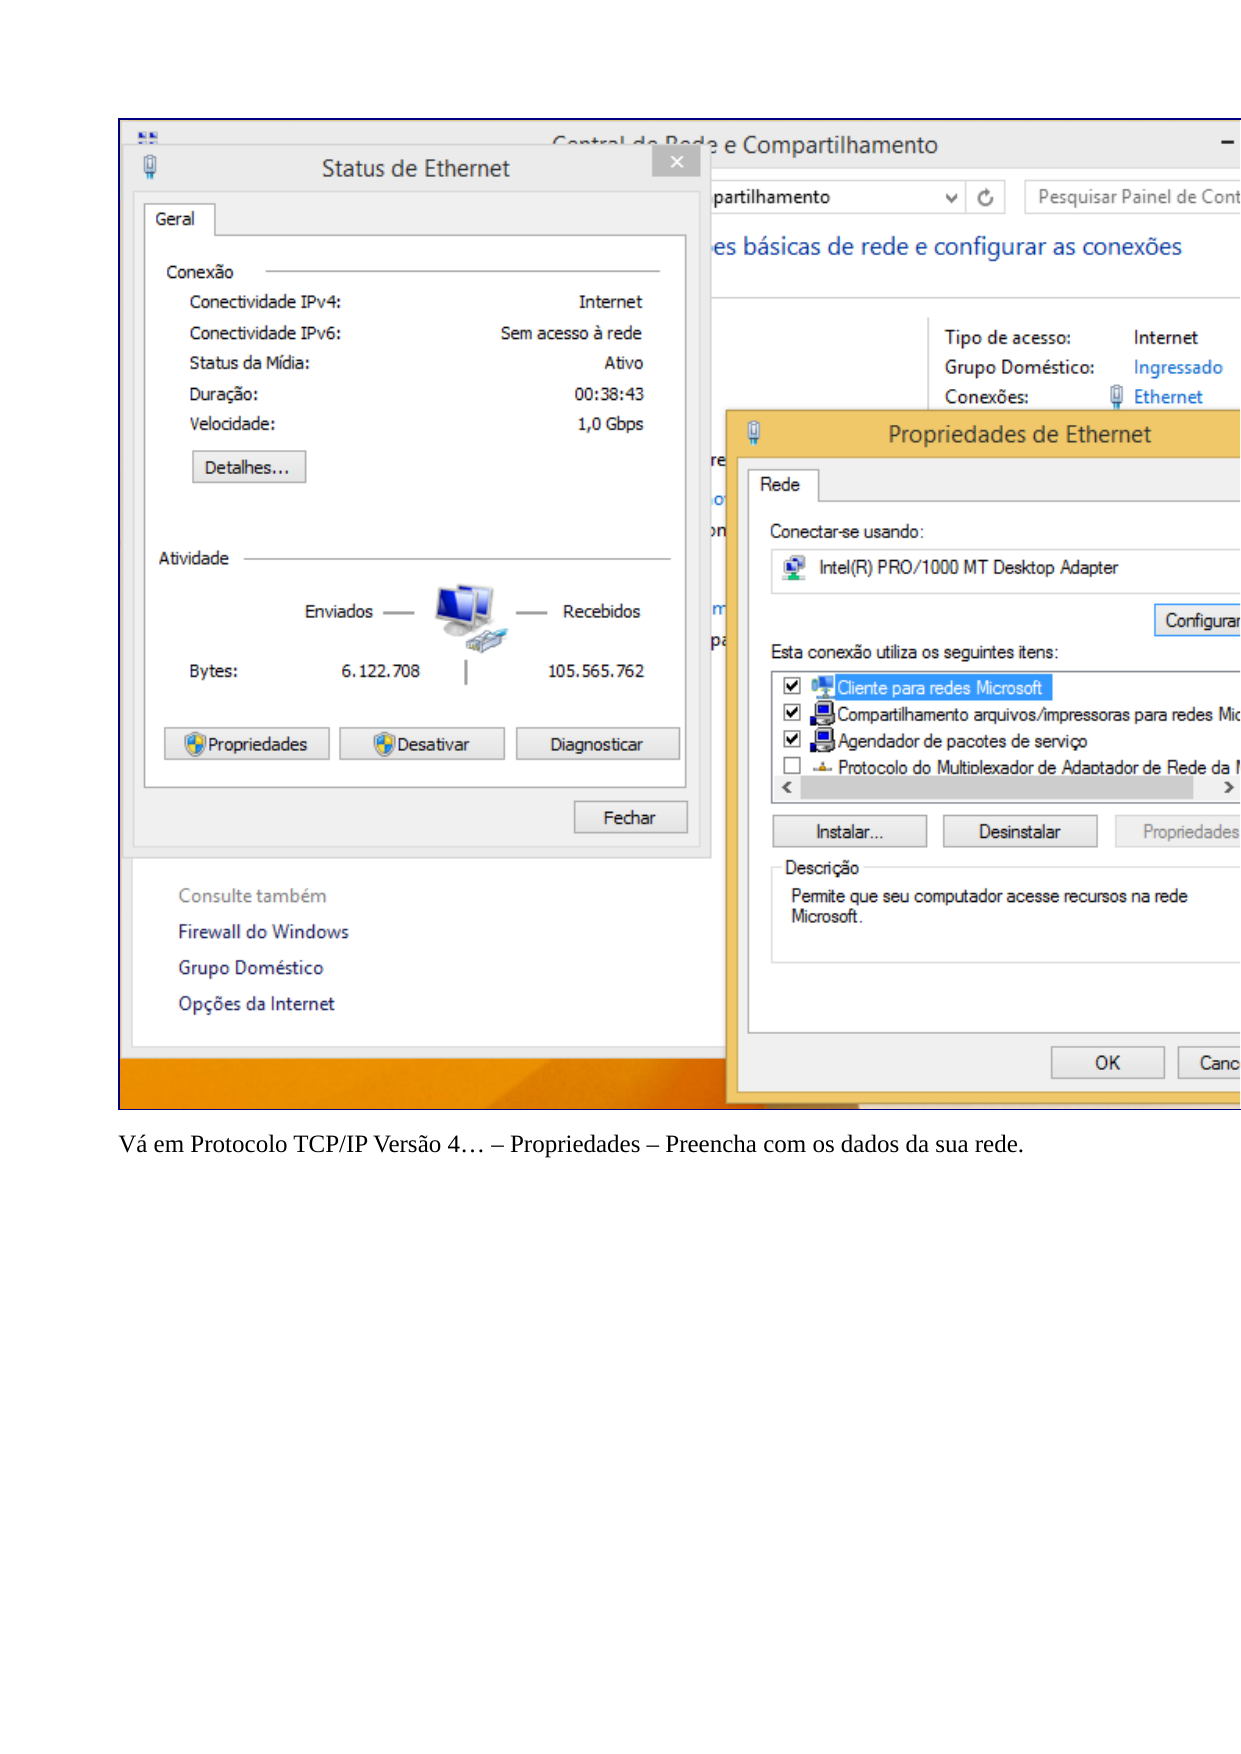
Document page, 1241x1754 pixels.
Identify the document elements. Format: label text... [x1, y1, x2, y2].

picture [120, 120, 1241, 1109]
text Vá em Protocolo TCP/IP Versão 4… – Propriedades – Preencha com os dados da sua rede. [118, 1129, 1122, 1158]
